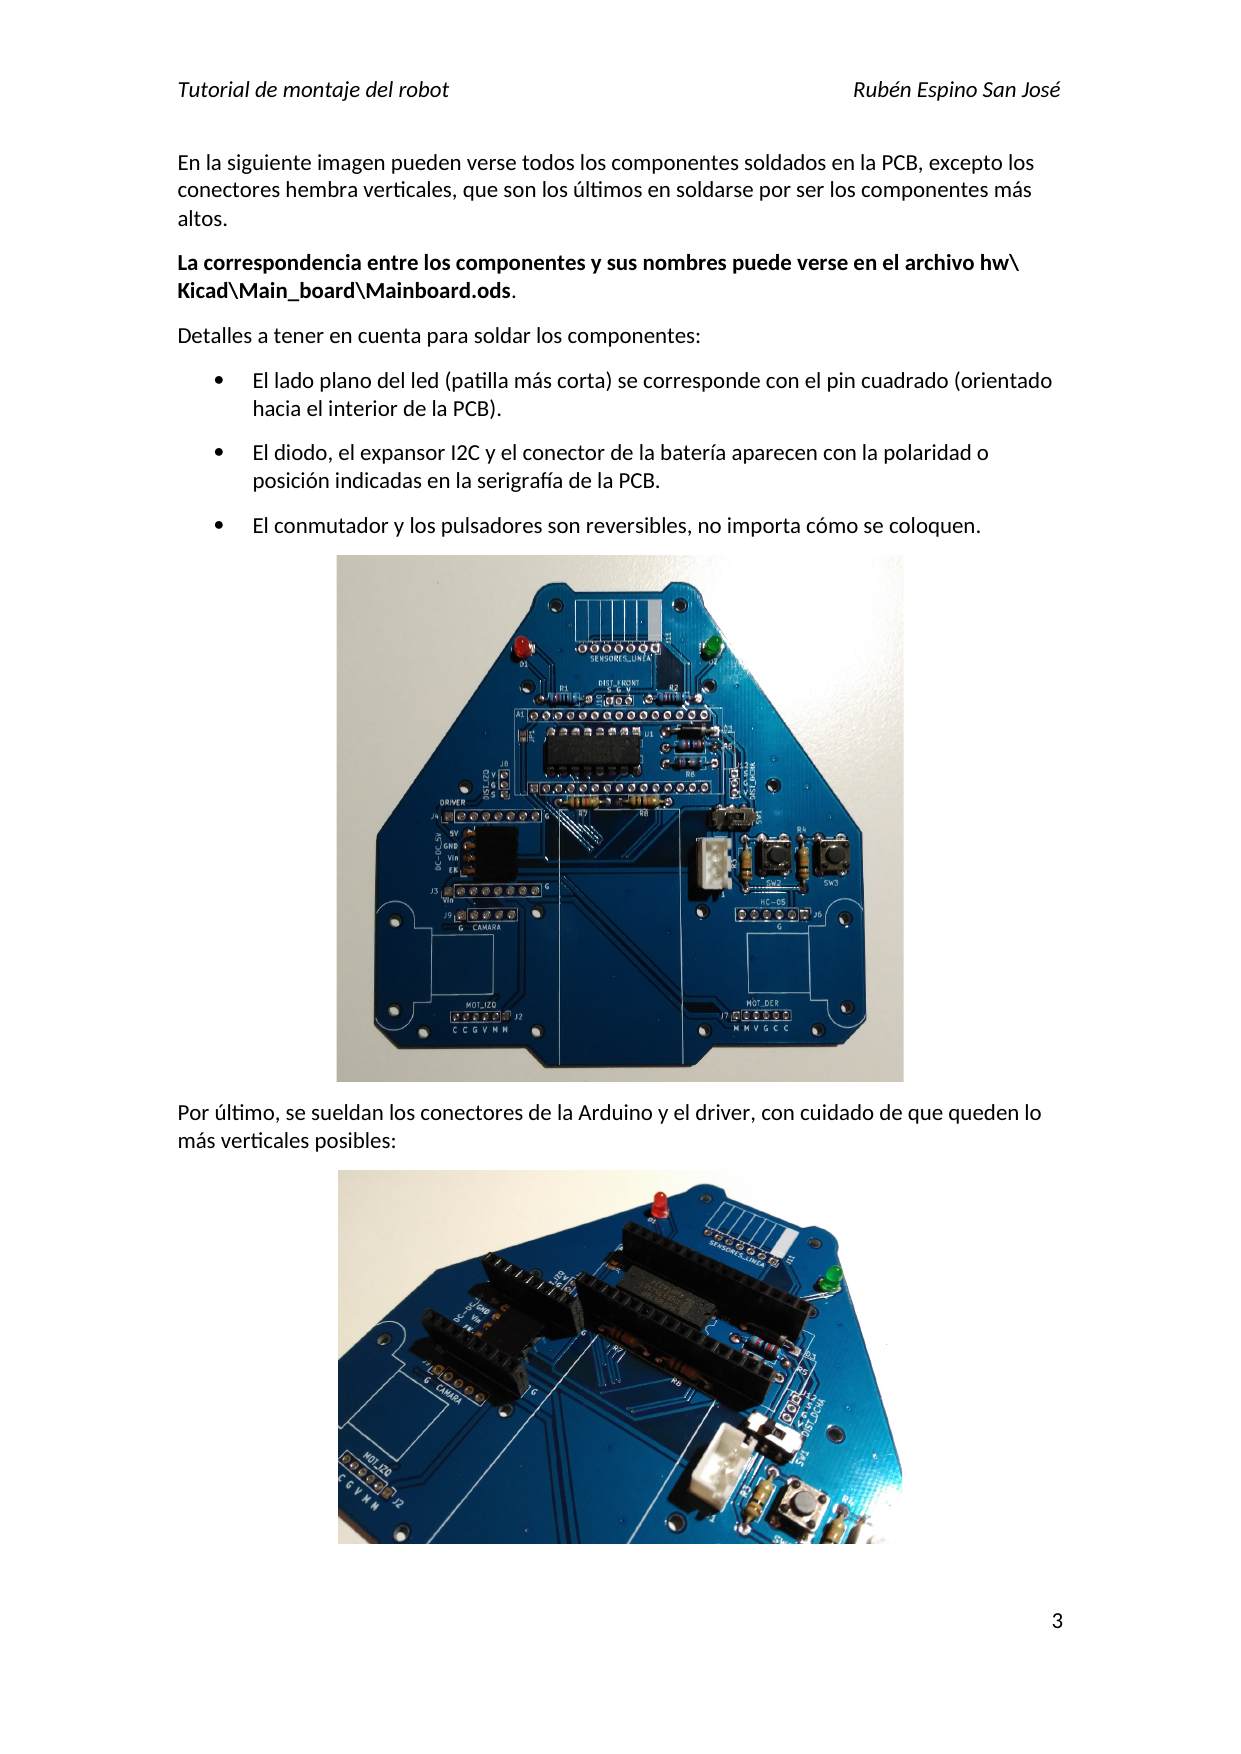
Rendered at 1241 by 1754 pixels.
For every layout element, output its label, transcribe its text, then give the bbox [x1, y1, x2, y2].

list El lado plano del led (patilla más corta) se corresponde con el pin cuadrado (orientado hacia el interior de la PCB). [215, 366, 1063, 422]
text Detalles a tener en cuenta para soldar los componentes: [177, 321, 1063, 349]
list El conmutador y los pulsadores son reversibles, no importa cómo se coloquen. [215, 511, 1063, 539]
list El diodo, el expansor I2C y el conector de la batería aparecen con la polaridad o posición indicadas en la serigrafía de la PCB. [215, 438, 1063, 494]
text En la siguiente imagen pueden verse todos los componentes soldados en la PCB, excepto los conectores hembra verticales, que son los últimos en soldarse por ser los componentes más altos. [177, 148, 1063, 232]
text La correspondencia entre los componentes y sus nombres puede verse en el archivo hw\Kicad\Main_board\Mainboard.ods. [177, 248, 1063, 304]
text Por último, se sueldan los conectores de la Arduino y el driver, con cuidado de que queden lo más verticales posibles: [177, 1098, 1063, 1154]
